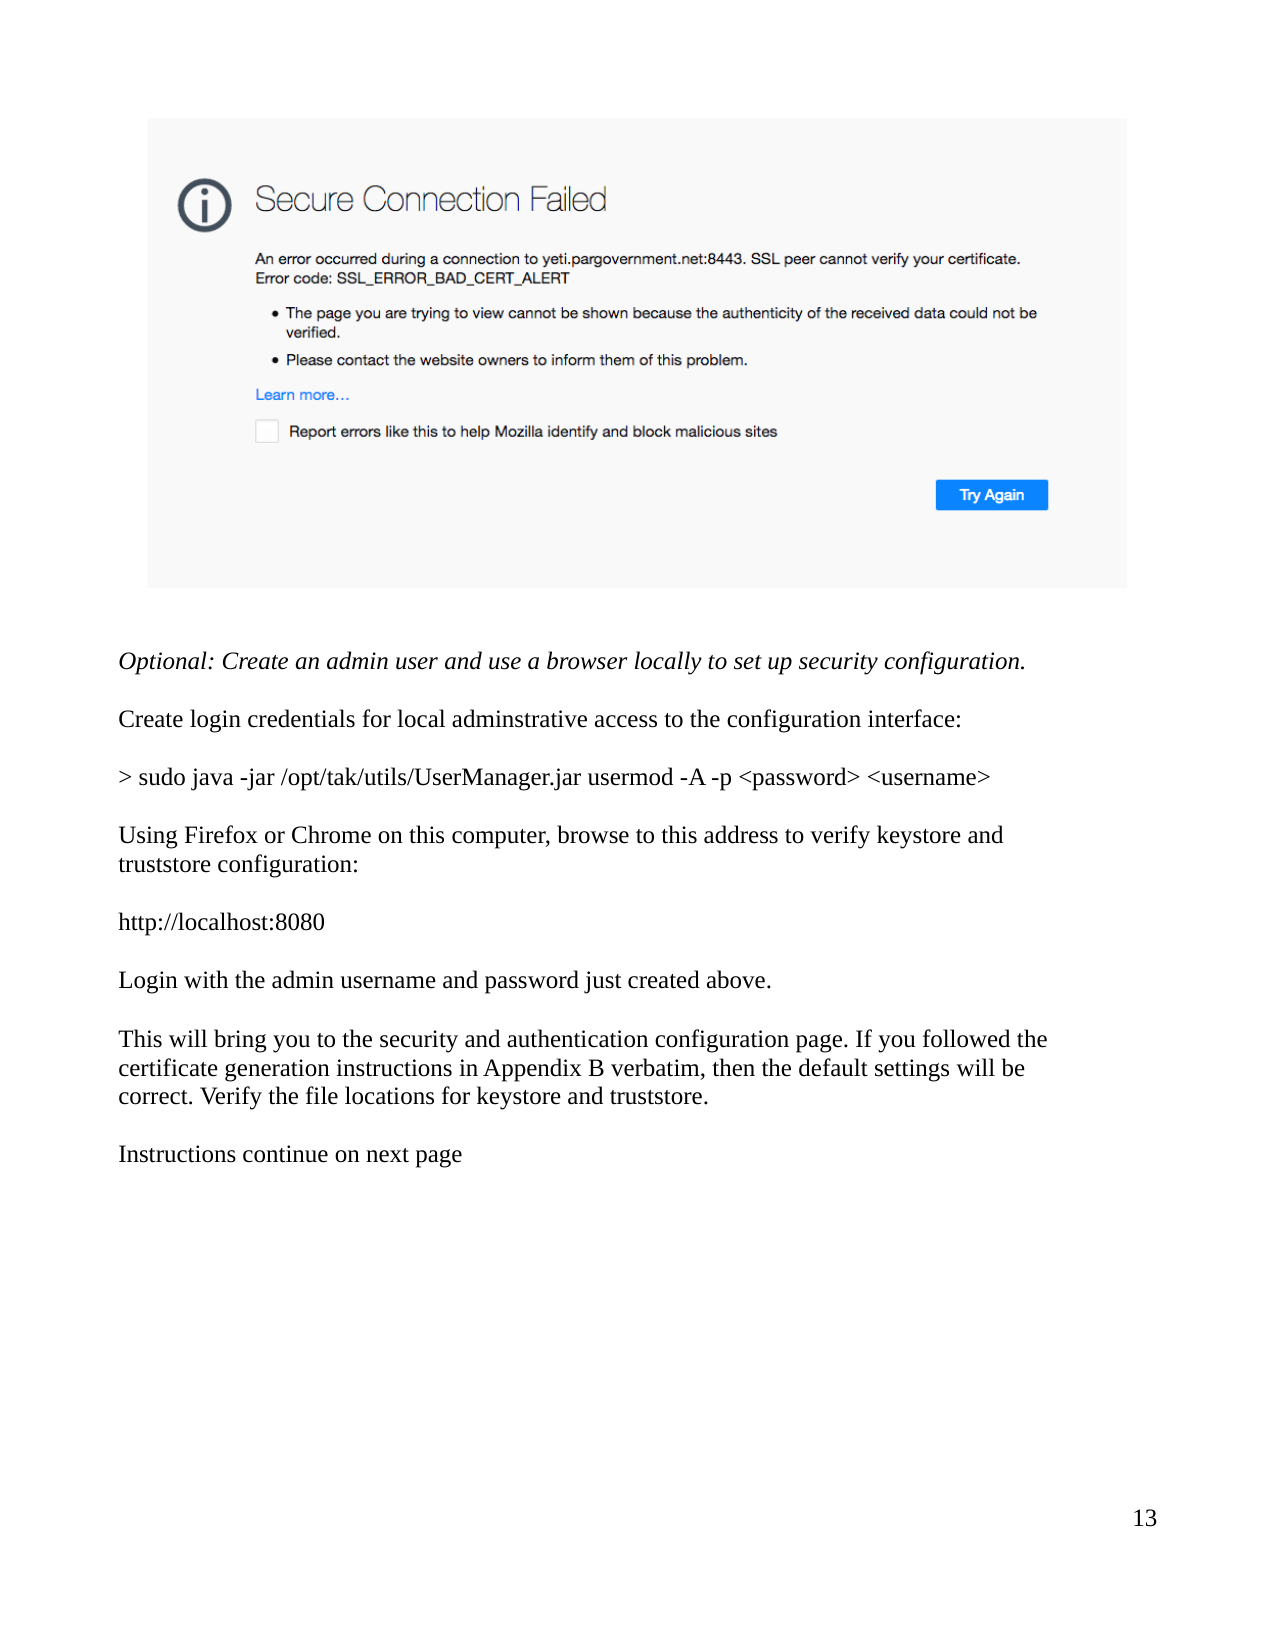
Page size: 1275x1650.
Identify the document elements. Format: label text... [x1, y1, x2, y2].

text Create login credentials for local adminstrative access to the configuration interface: [118, 704, 1098, 733]
text > sudo java -jar /opt/tak/utils/UserManager.jar usermod -A -p <password> <username> [118, 762, 1098, 791]
text This will bring you to the security and authentication configuration page. If you followed the certificate generation instructions in Appendix B verbatim, then the default settings will be correct. Verify the file locations for keystore and truststore. [118, 1024, 1098, 1110]
text Login with the admin username and password just created above. [118, 966, 1098, 994]
picture [147, 118, 1128, 588]
text Optional: Create an admin user and use a browser locally to set up security configuration. [118, 646, 1098, 674]
text Instructions continue on next page [118, 1139, 1098, 1168]
text http://localhost:8080 [118, 907, 1098, 936]
text Using Firefox or Chrome on this computer, browse to this address to verify keystore and truststore configuration: [118, 820, 1098, 878]
